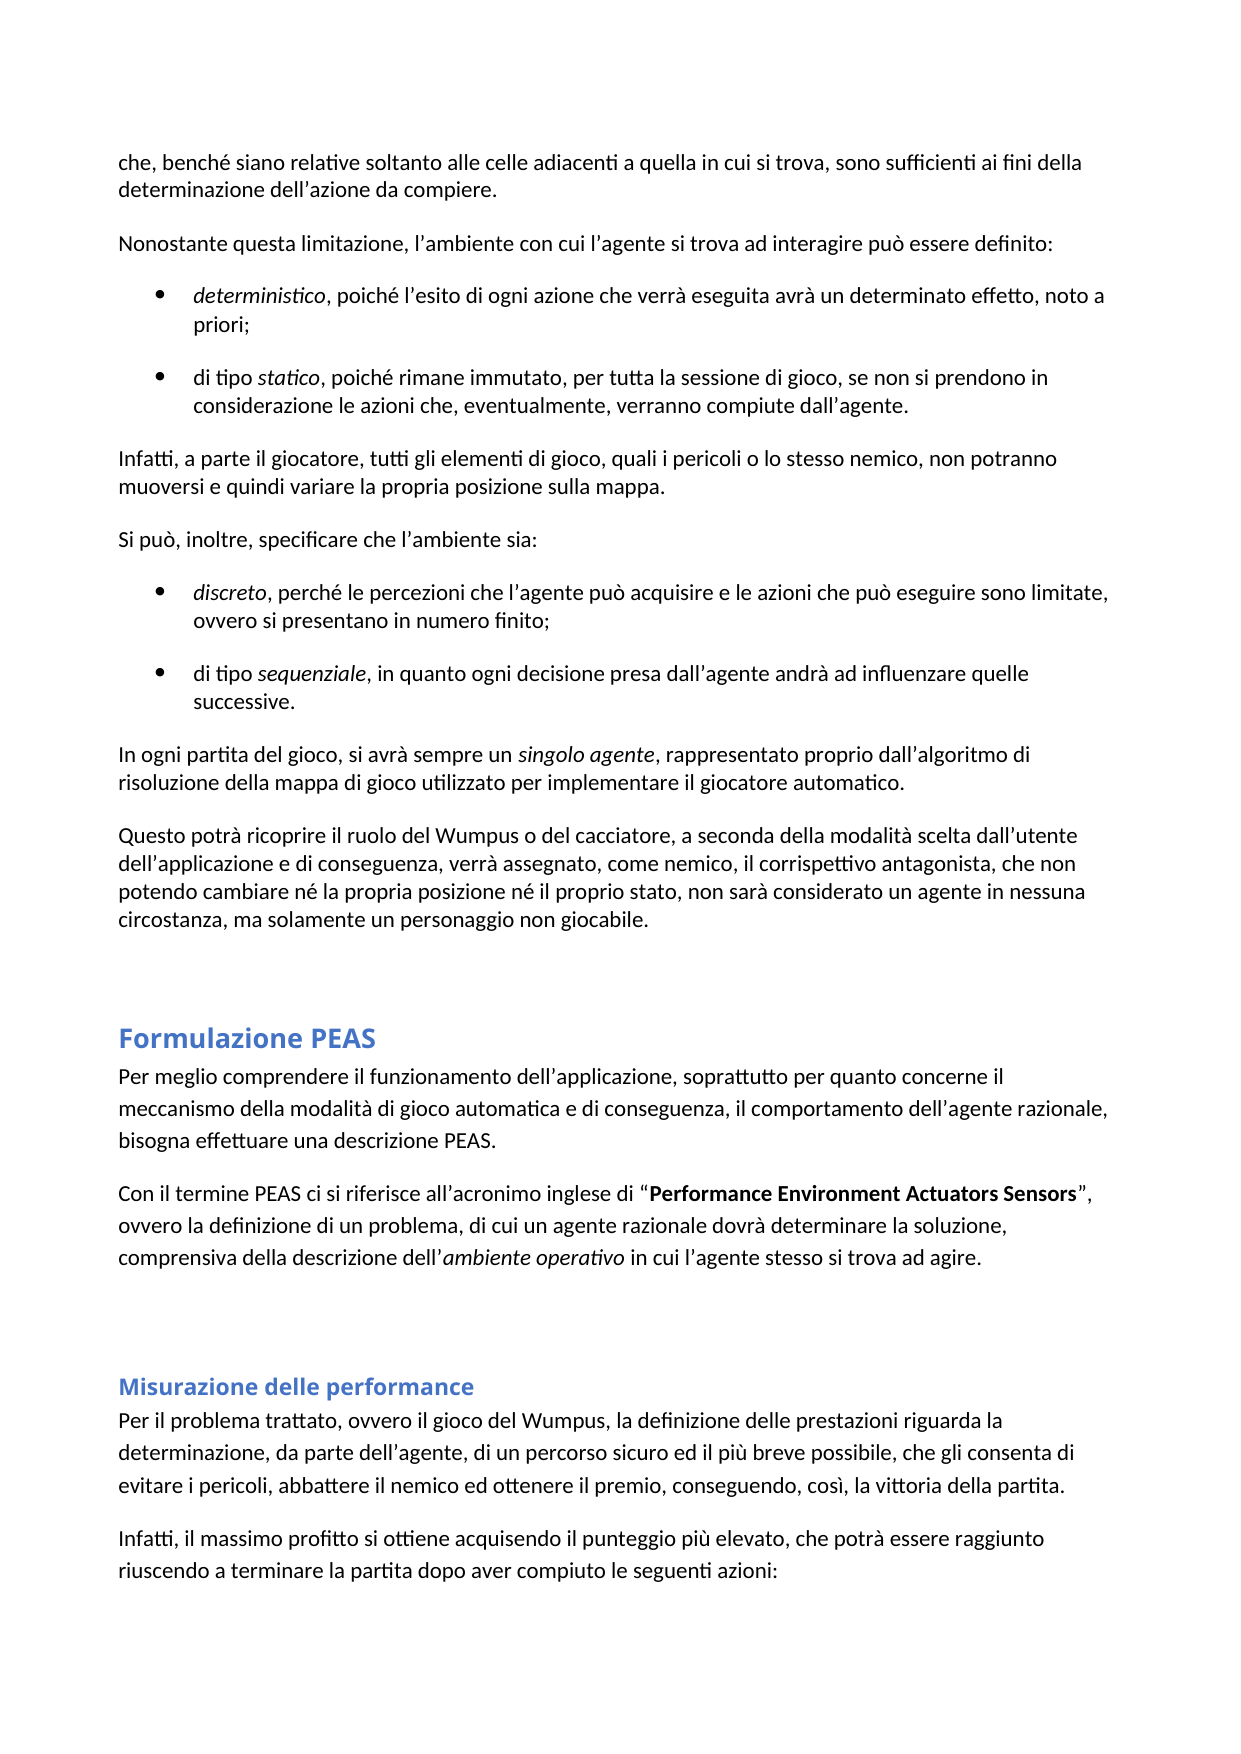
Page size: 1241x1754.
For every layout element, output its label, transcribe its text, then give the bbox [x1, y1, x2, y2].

list deterministico, poiché l’esito di ogni azione che verrà eseguita avrà un determinato effetto, noto a priori; [156, 282, 1122, 338]
text Con il termine PEAS ci si riferisce all’acronimo inglese di “Performance Environment Actuators Sensors”, ovvero la definizione di un problema, di cui un agente razionale dovrà determinare la soluzione, comprensiva della descrizione dell’ambiente operativo in cui l’agente stesso si trova ad agire. [118, 1179, 1122, 1272]
list di tipo sequenziale, in quanto ogni decisione presa dall’agente andrà ad influenzare quelle successive. [156, 659, 1122, 715]
text Si può, inoltre, specificare che l’ambiente sia: [118, 525, 1122, 553]
list discreto, perché le percezioni che l’agente può acquisire e le azioni che può eseguire sono limitate, ovvero si presentano in numero finito; [156, 578, 1122, 634]
text che, benché siano relative soltanto alle celle adiacenti a quella in cui si trova, sono sufficienti ai fini della determinazione dell’azione da compiere. [118, 148, 1122, 204]
text Per il problema trattato, ovvero il gioco del Wumpus, la definizione delle prestazioni riguarda la determinazione, da parte dell’agente, di un percorso sicuro ed il più breve possibile, che gli consenta di evitare i pericoli, abbattere il nemico ed ottenere il premio, conseguendo, così, la vittoria della partita. [118, 1406, 1122, 1499]
list di tipo statico, poiché rimane immutato, per tutta la sessione di gioco, se non si prendono in considerazione le azioni che, eventualmente, verranno compiute dall’agente. [156, 363, 1122, 419]
text Infatti, a parte il giocatore, tutti gli elementi di gioco, quali i pericoli o lo stesso nemico, non potranno muoversi e quindi variare la propria posizione sulla mappa. [118, 444, 1122, 500]
text Nonostante questa limitazione, l’ambiente con cui l’agente si trova ad interagire può essere definito: [118, 229, 1122, 257]
subtitle Formulazione PEAS [118, 1019, 1122, 1056]
text Infatti, il massimo profitto si ottiene acquisendo il punteggio più elevato, che potrà essere raggiunto riuscendo a terminare la partita dopo aver compiuto le seguenti azioni: [118, 1524, 1122, 1584]
text Per meglio comprendere il funzionamento dell’applicazione, soprattutto per quanto concerne il meccanismo della modalità di gioco automatica e di conseguenza, il comportamento dell’agente razionale, bisogna effettuare una descrizione PEAS. [118, 1062, 1122, 1154]
text Questo potrà ricoprire il ruolo del Wumpus o del cacciatore, a seconda della modalità scelta dall’utente dell’applicazione e di conseguenza, verrà assegnato, come nemico, il corrispettivo antagonista, che non potendo cambiare né la propria posizione né il proprio stato, non sarà considerato un agente in nessuna circostanza, ma solamente un personaggio non giocabile. [118, 821, 1122, 933]
subtitle Misurazione delle performance [118, 1370, 1122, 1402]
text In ogni partita del gioco, si avrà sempre un singolo agente, rappresentato proprio dall’algoritmo di risoluzione della mappa di gioco utilizzato per implementare il giocatore automatico. [118, 740, 1122, 796]
